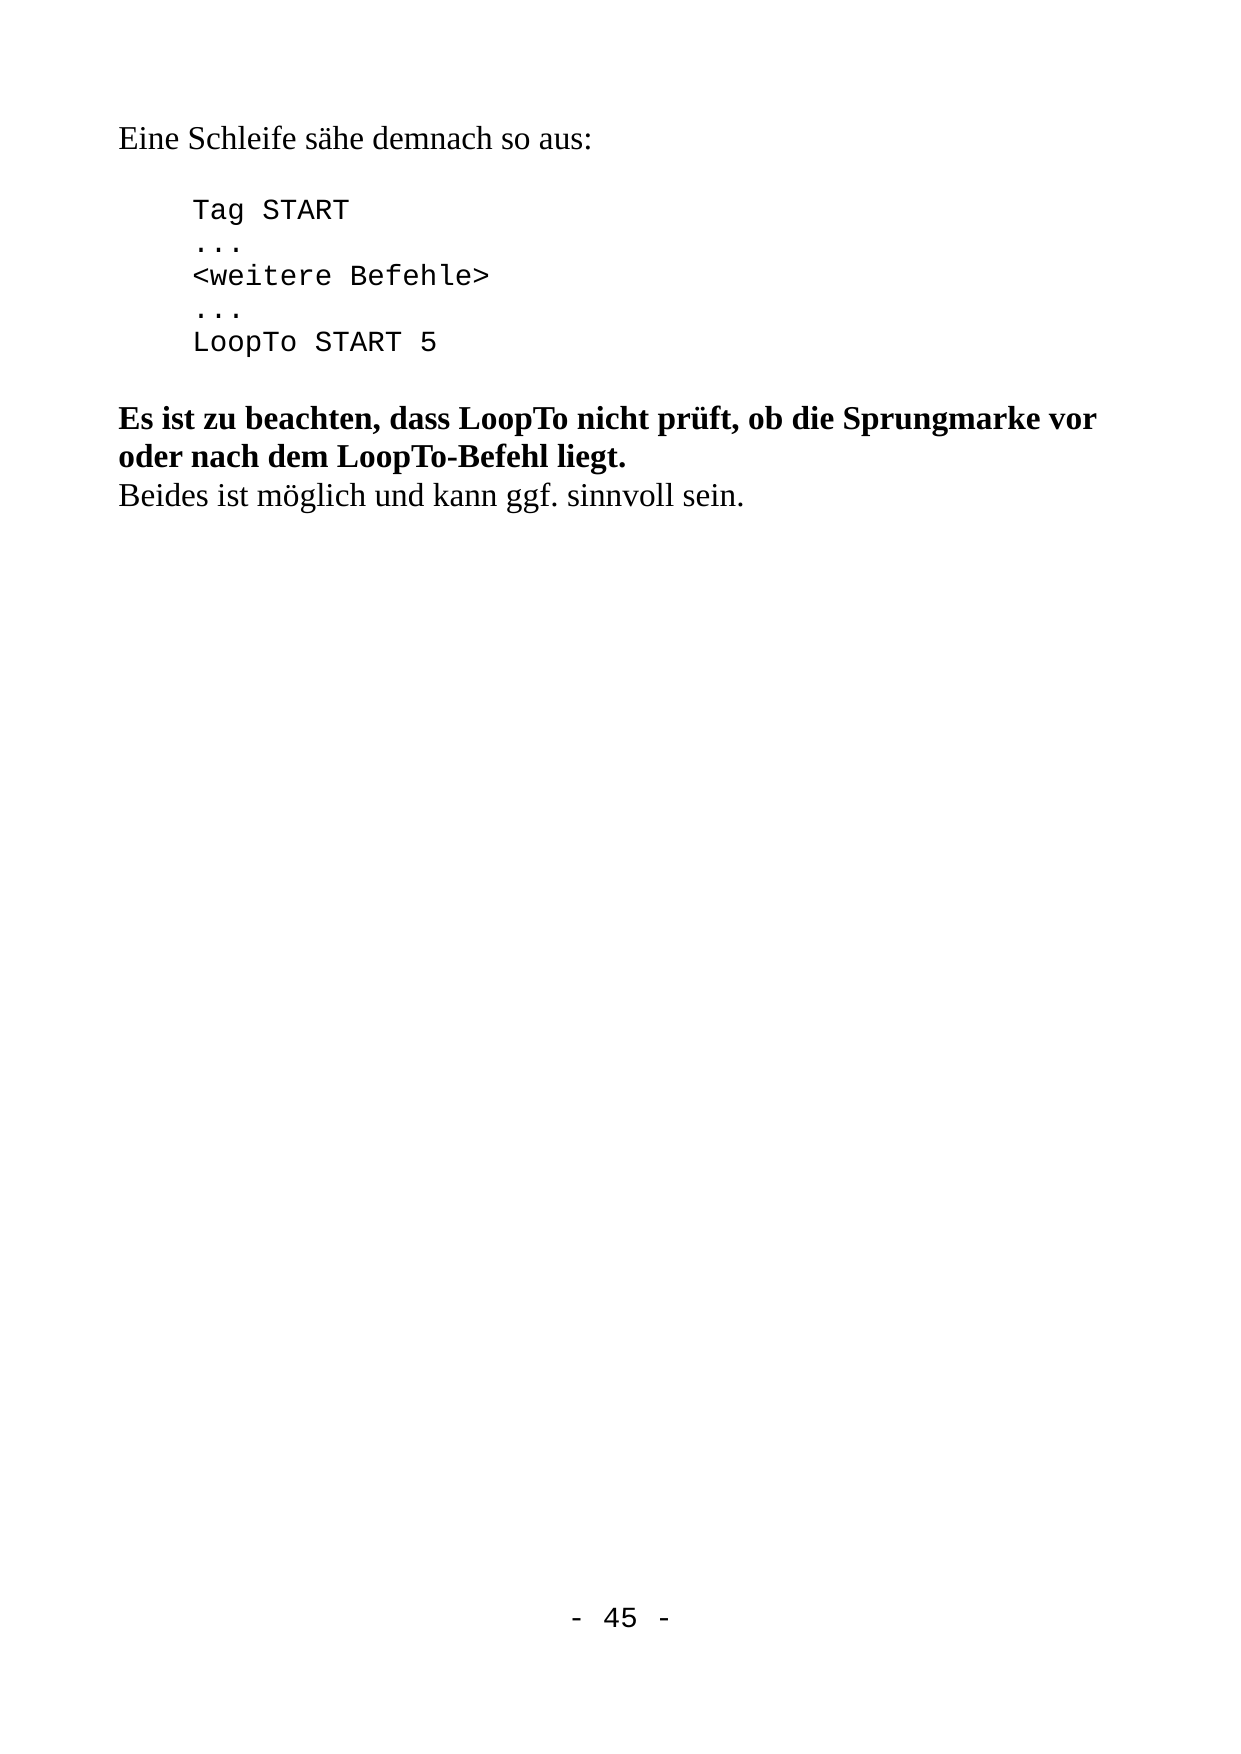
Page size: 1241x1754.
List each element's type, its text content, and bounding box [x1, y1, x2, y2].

text Es ist zu beachten, dass LoopTo nicht prüft, ob die Sprungmarke vor oder nach dem LoopTo-Befehl liegt. [118, 398, 1122, 475]
text LoopTo START 5 [118, 327, 1122, 360]
text ... [118, 228, 1122, 261]
text Tag START [118, 195, 1122, 228]
text <weitere Befehle> [118, 261, 1122, 294]
text Beides ist möglich und kann ggf. sinnvoll sein. [118, 475, 1122, 513]
text Eine Schleife sähe demnach so aus: [118, 118, 1122, 156]
text ... [118, 294, 1122, 327]
